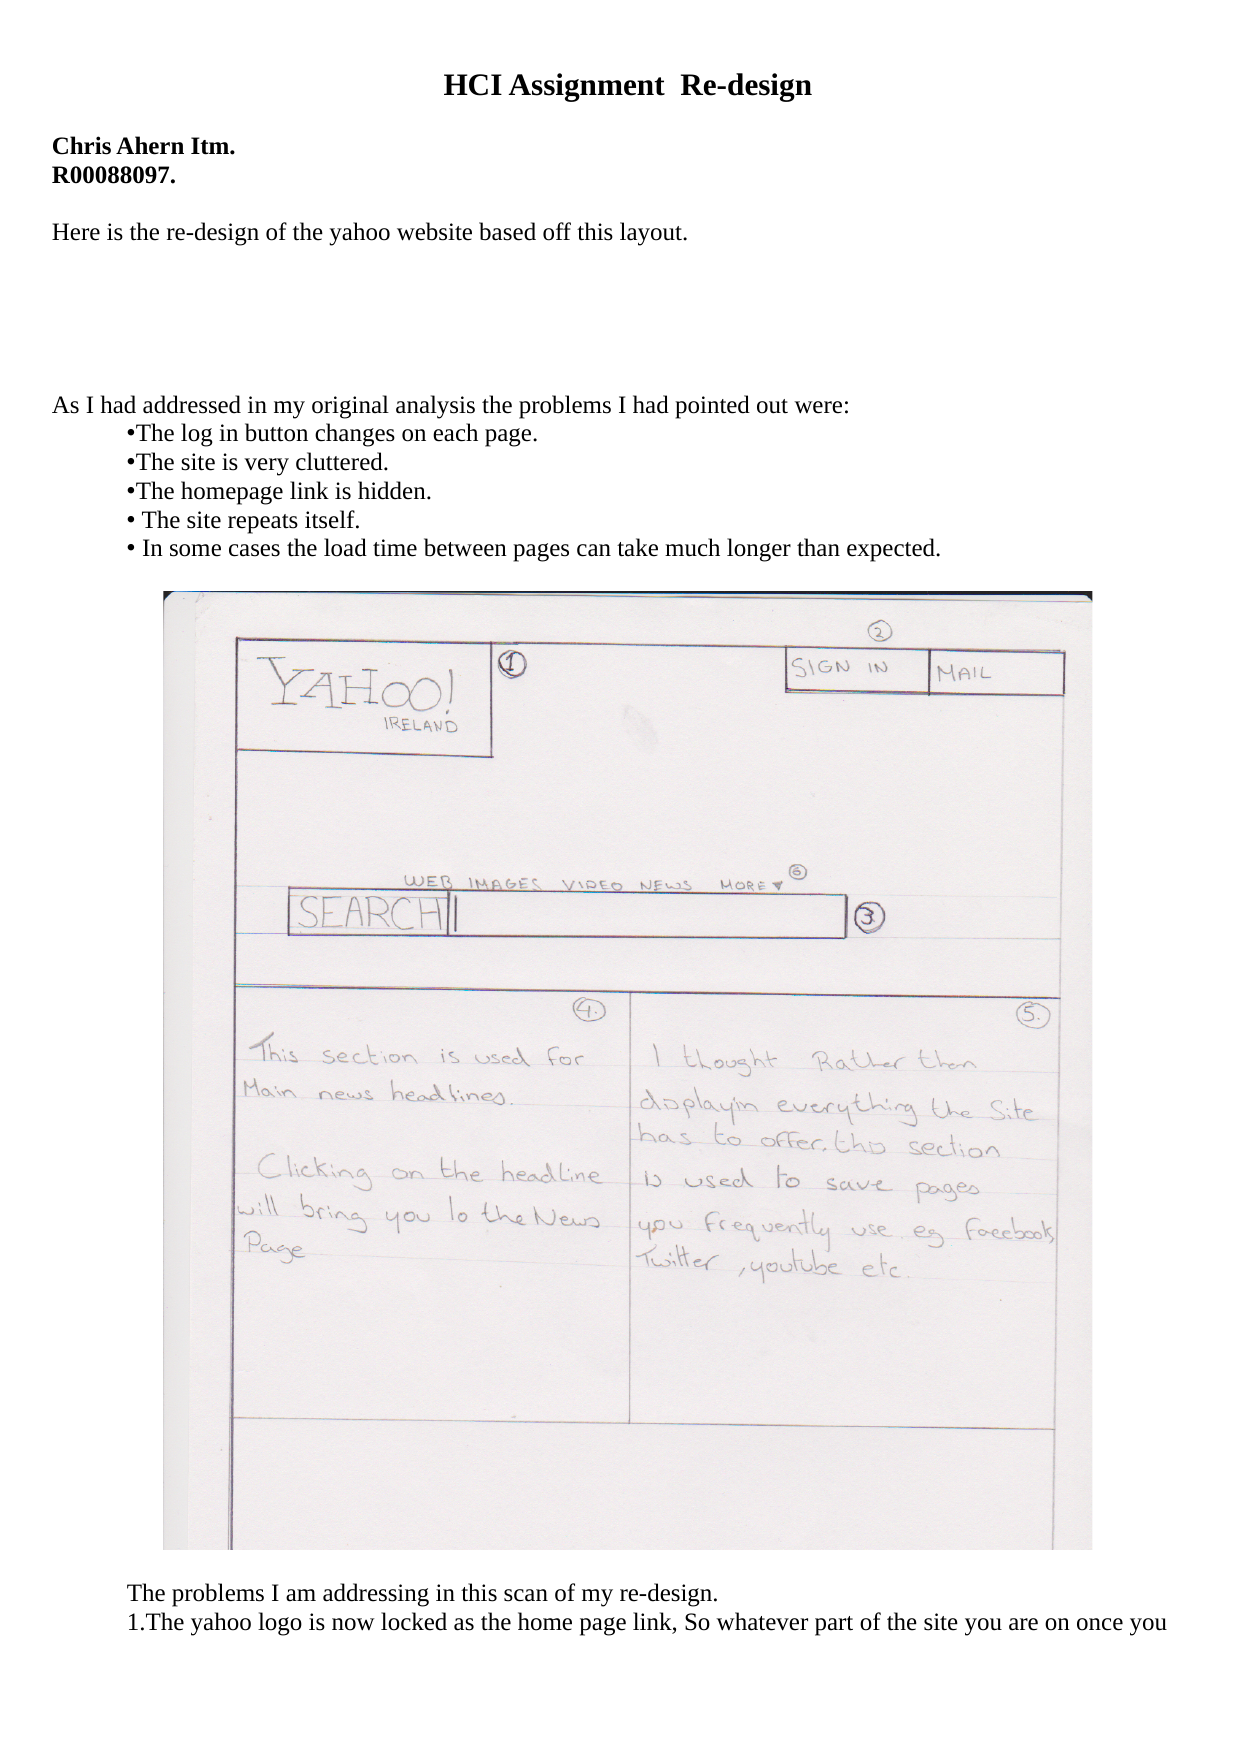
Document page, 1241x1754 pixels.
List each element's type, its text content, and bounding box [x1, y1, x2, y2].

list The site is very cluttered. [127, 447, 1204, 476]
text As I had addressed in my original analysis the problems I had pointed out were: [52, 390, 1204, 418]
list The homepage link is hidden. [127, 476, 1204, 505]
text Chris Ahern Itm. [52, 131, 1204, 160]
list In some cases the load time between pages can take much longer than expected. [127, 533, 1204, 562]
list The yahoo logo is now locked as the home page link, So whatever part of the site you are on once you [127, 1607, 1204, 1636]
list The problems I am addressing in this scan of my re-design. [127, 1578, 1204, 1607]
text HCI Assignment Re-design [52, 66, 1204, 102]
text Here is the re-design of the yahoo website based off this layout. [52, 217, 1204, 246]
text R00088097. [52, 160, 1204, 188]
list The log in button changes on each page. [127, 418, 1204, 447]
list The site repeats itself. [127, 505, 1204, 533]
